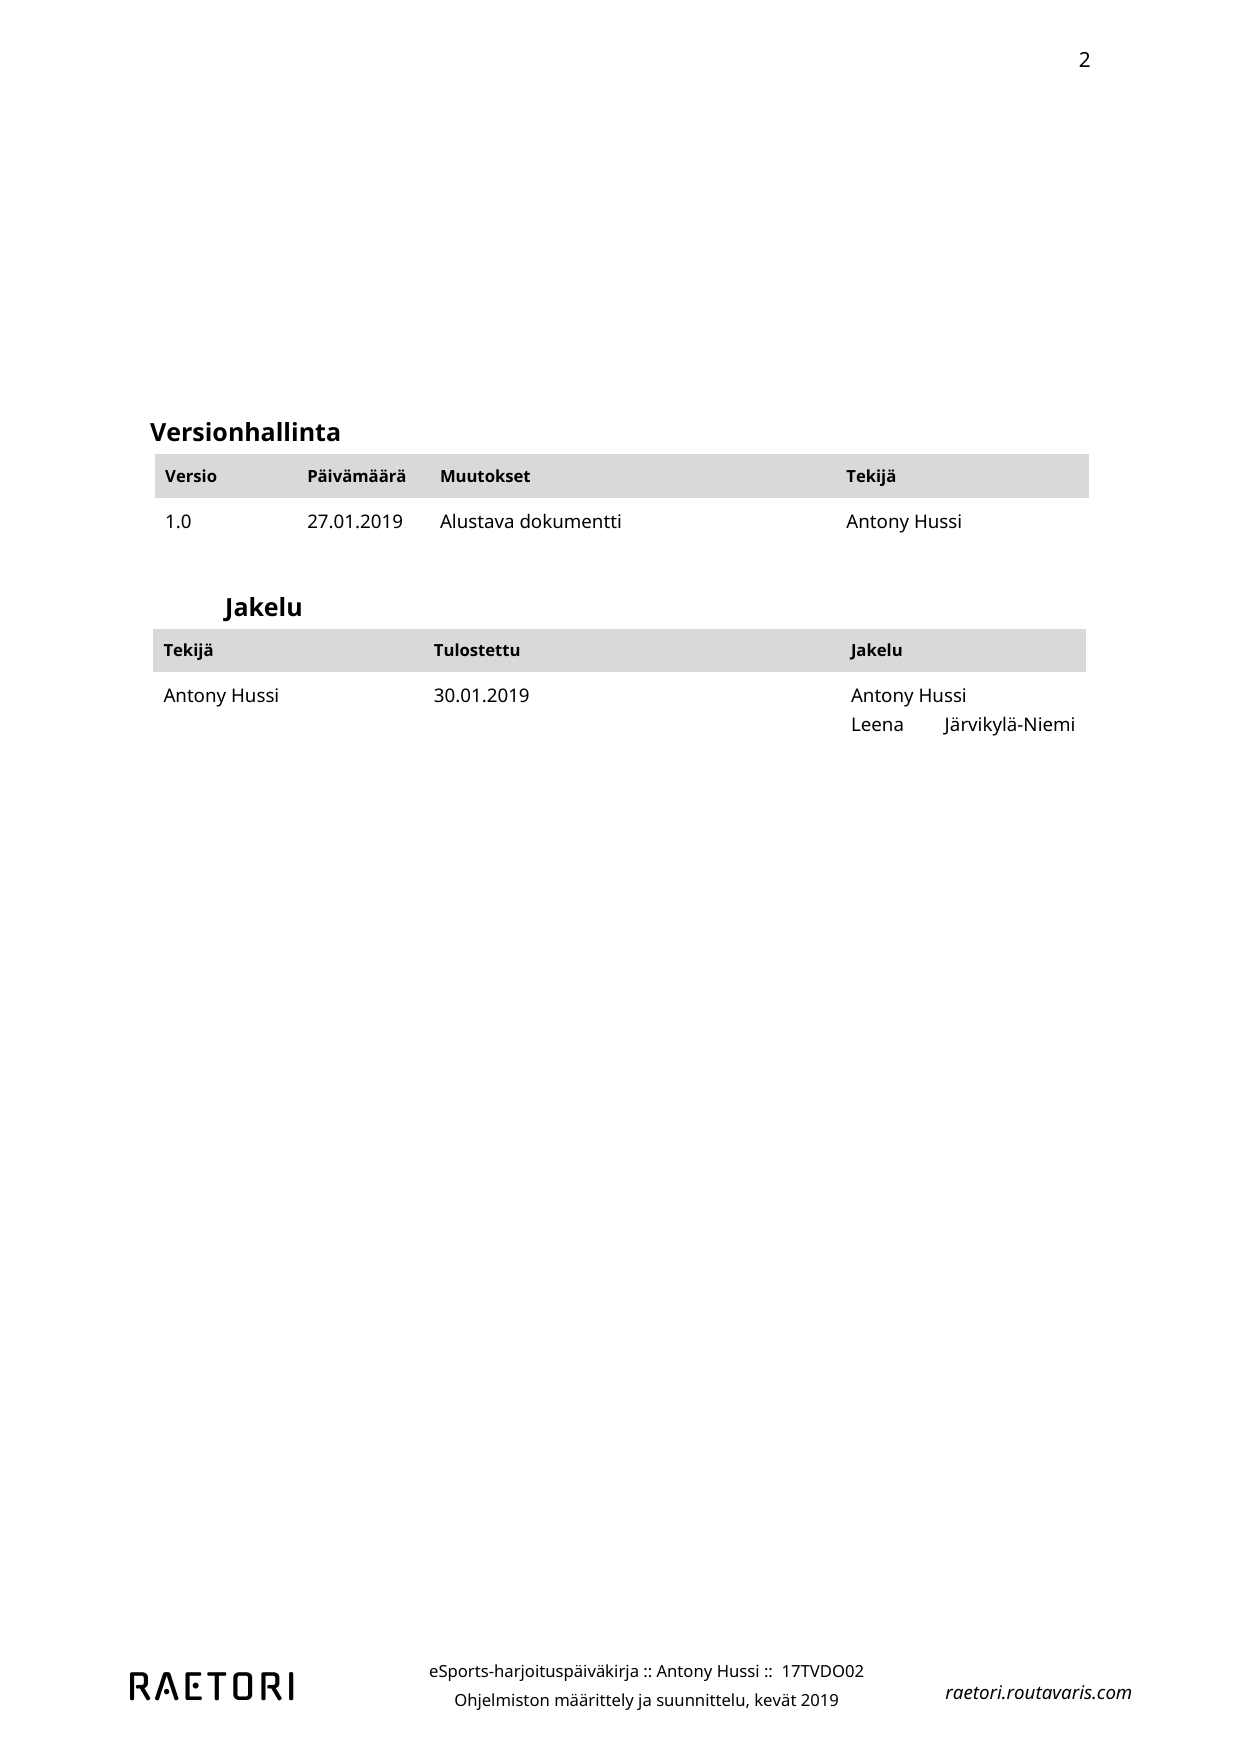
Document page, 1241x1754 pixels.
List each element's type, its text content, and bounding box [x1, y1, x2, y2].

table_cell Antony Hussi Leena Järvikylä-Niemi [840, 672, 1086, 777]
table_header Muutokset [429, 454, 836, 498]
table_cell Antony Hussi [836, 498, 1089, 544]
table_header Päivämäärä [297, 454, 429, 498]
table_cell Alustava dokumentti [429, 498, 836, 544]
table_cell 30.01.2019 [423, 672, 840, 777]
picture [121, 1665, 303, 1707]
table_header Tulostettu [423, 629, 840, 672]
text Versionhallinta [150, 415, 1090, 449]
table_cell 27.01.2019 [297, 498, 429, 544]
table_header Versio [155, 454, 297, 498]
table_header Tekijä [836, 454, 1089, 498]
text Jakelu [225, 589, 1090, 623]
table_cell 1.0 [155, 498, 297, 544]
table_header Tekijä [153, 629, 423, 672]
table_cell Antony Hussi [153, 672, 423, 777]
table_header Jakelu [840, 629, 1086, 672]
